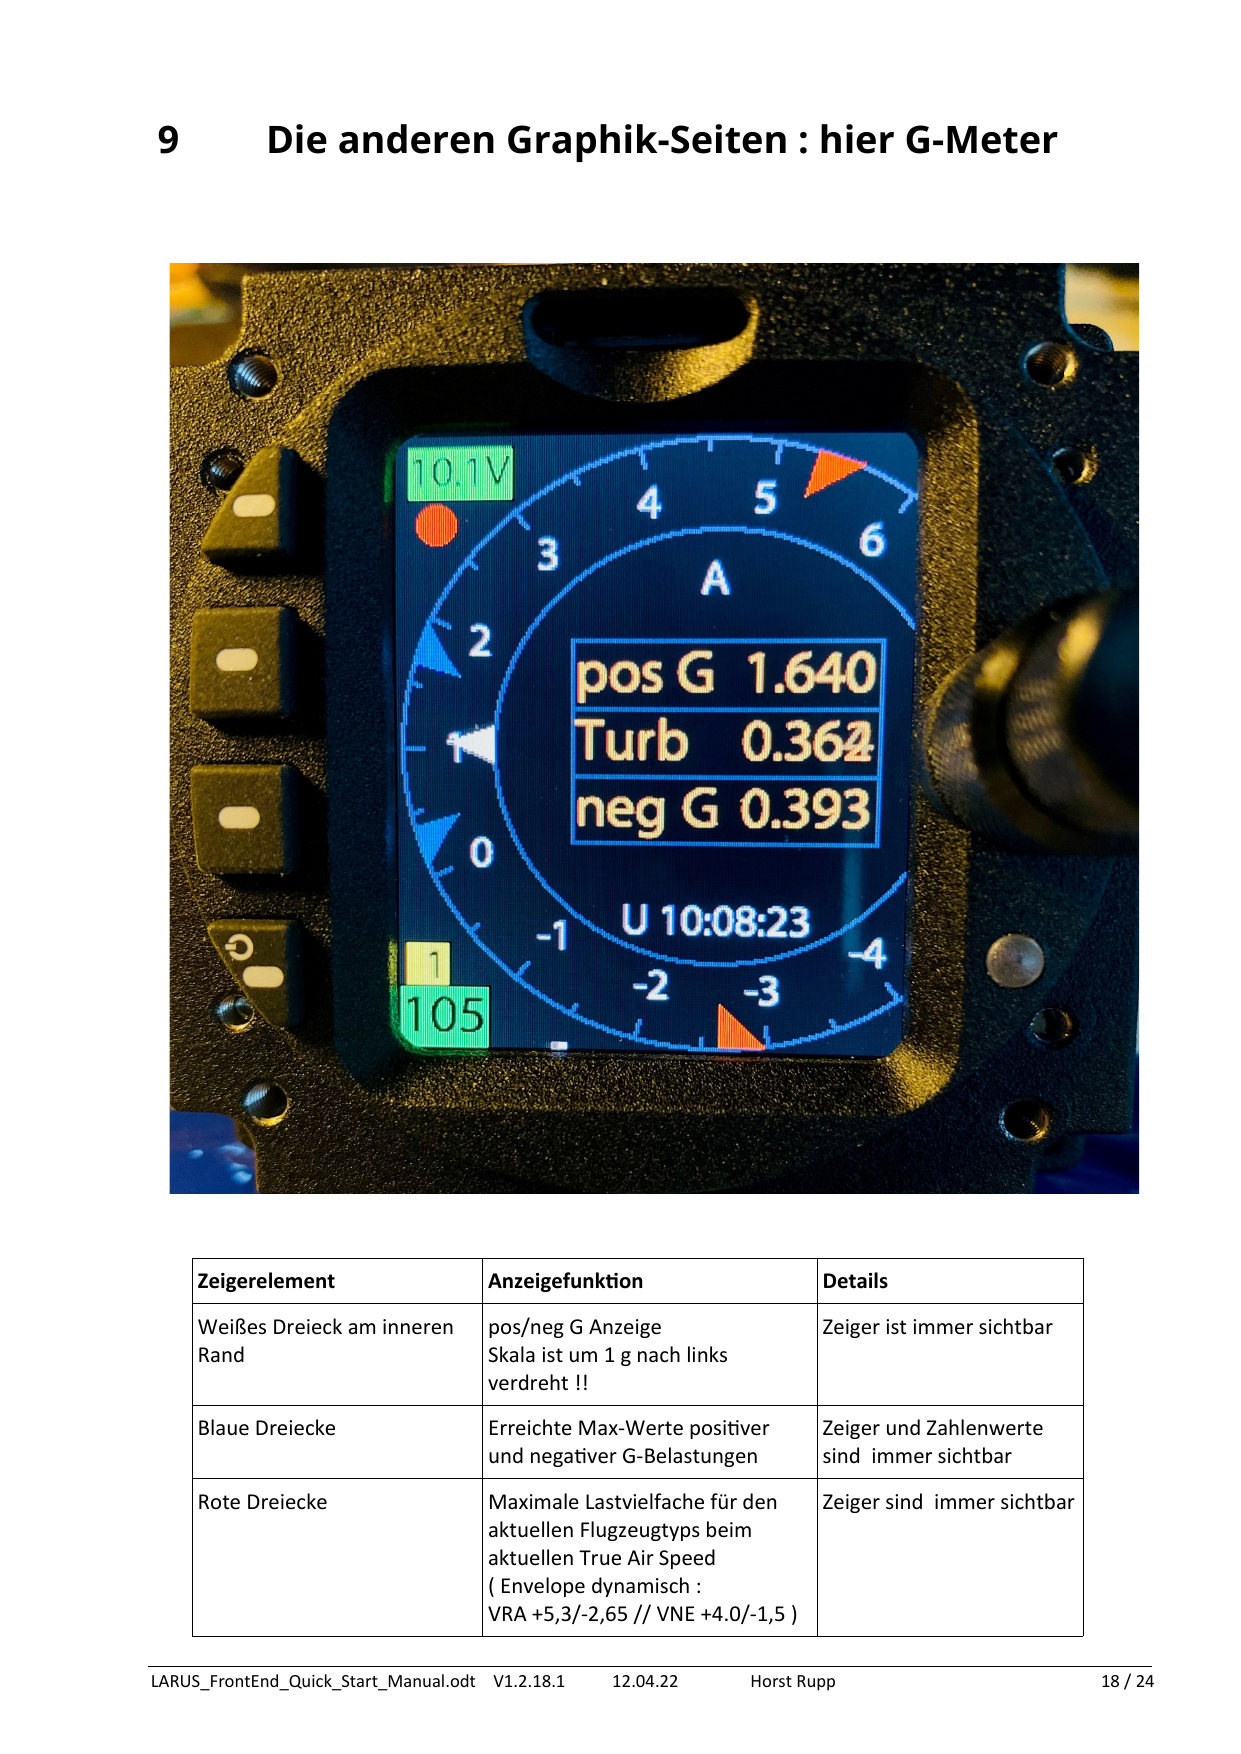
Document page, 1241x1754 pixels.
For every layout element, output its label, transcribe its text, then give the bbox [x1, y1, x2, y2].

table_cell Maximale Lastvielfache für den aktuellen Flugzeugtyps beim aktuellen True Air Speed ( Envelope dynamisch : VRA +5,3/-2,65 // VNE +4.0/-1,5 ) [483, 1479, 817, 1636]
table_header Details [818, 1259, 1083, 1303]
table_cell Weißes Dreieck am inneren Rand [193, 1304, 482, 1405]
table_cell Rote Dreiecke [193, 1479, 482, 1636]
table_cell Zeiger sind immer sichtbar [818, 1479, 1083, 1636]
table_header Anzeigefunktion [483, 1259, 817, 1303]
table_header Zeigerelement [193, 1259, 482, 1303]
table_cell Zeiger und Zahlenwerte sind immer sichtbar [818, 1406, 1083, 1478]
table_cell Blaue Dreiecke [193, 1406, 482, 1478]
table_cell pos/neg G Anzeige Skala ist um 1 g nach links verdreht !! [483, 1304, 817, 1405]
subtitle Die anderen Graphik-Seiten : hier G-Meter [148, 113, 1128, 165]
picture [169, 263, 1140, 1194]
table_cell Zeiger ist immer sichtbar [818, 1304, 1083, 1405]
table_cell Erreichte Max-Werte positiver und negativer G-Belastungen [483, 1406, 817, 1478]
